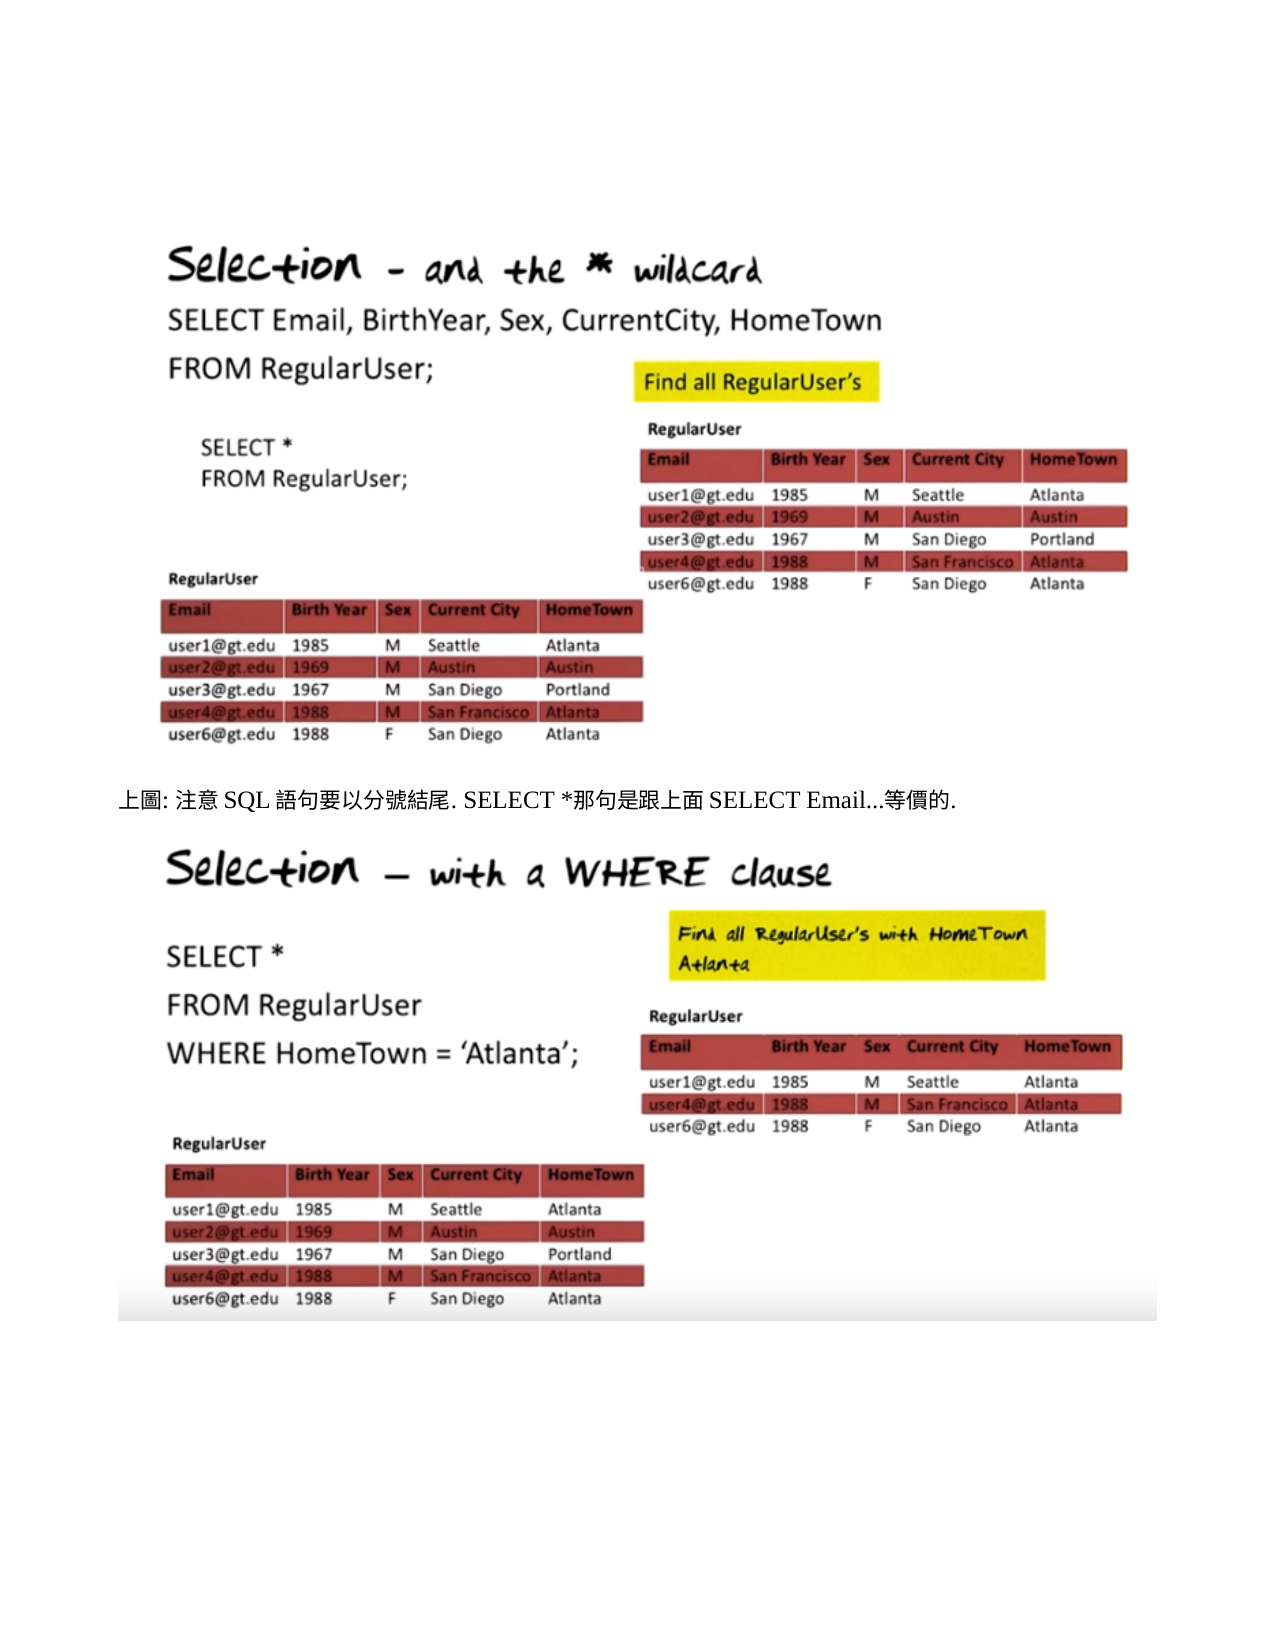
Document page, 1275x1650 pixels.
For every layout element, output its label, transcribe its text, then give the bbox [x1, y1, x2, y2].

picture [118, 233, 1157, 755]
text 上圖: 注意SQL語句要以分號結尾. SELECT *那句是跟上面SELECT Email...等價的. [118, 783, 1157, 815]
picture [118, 843, 1157, 1321]
